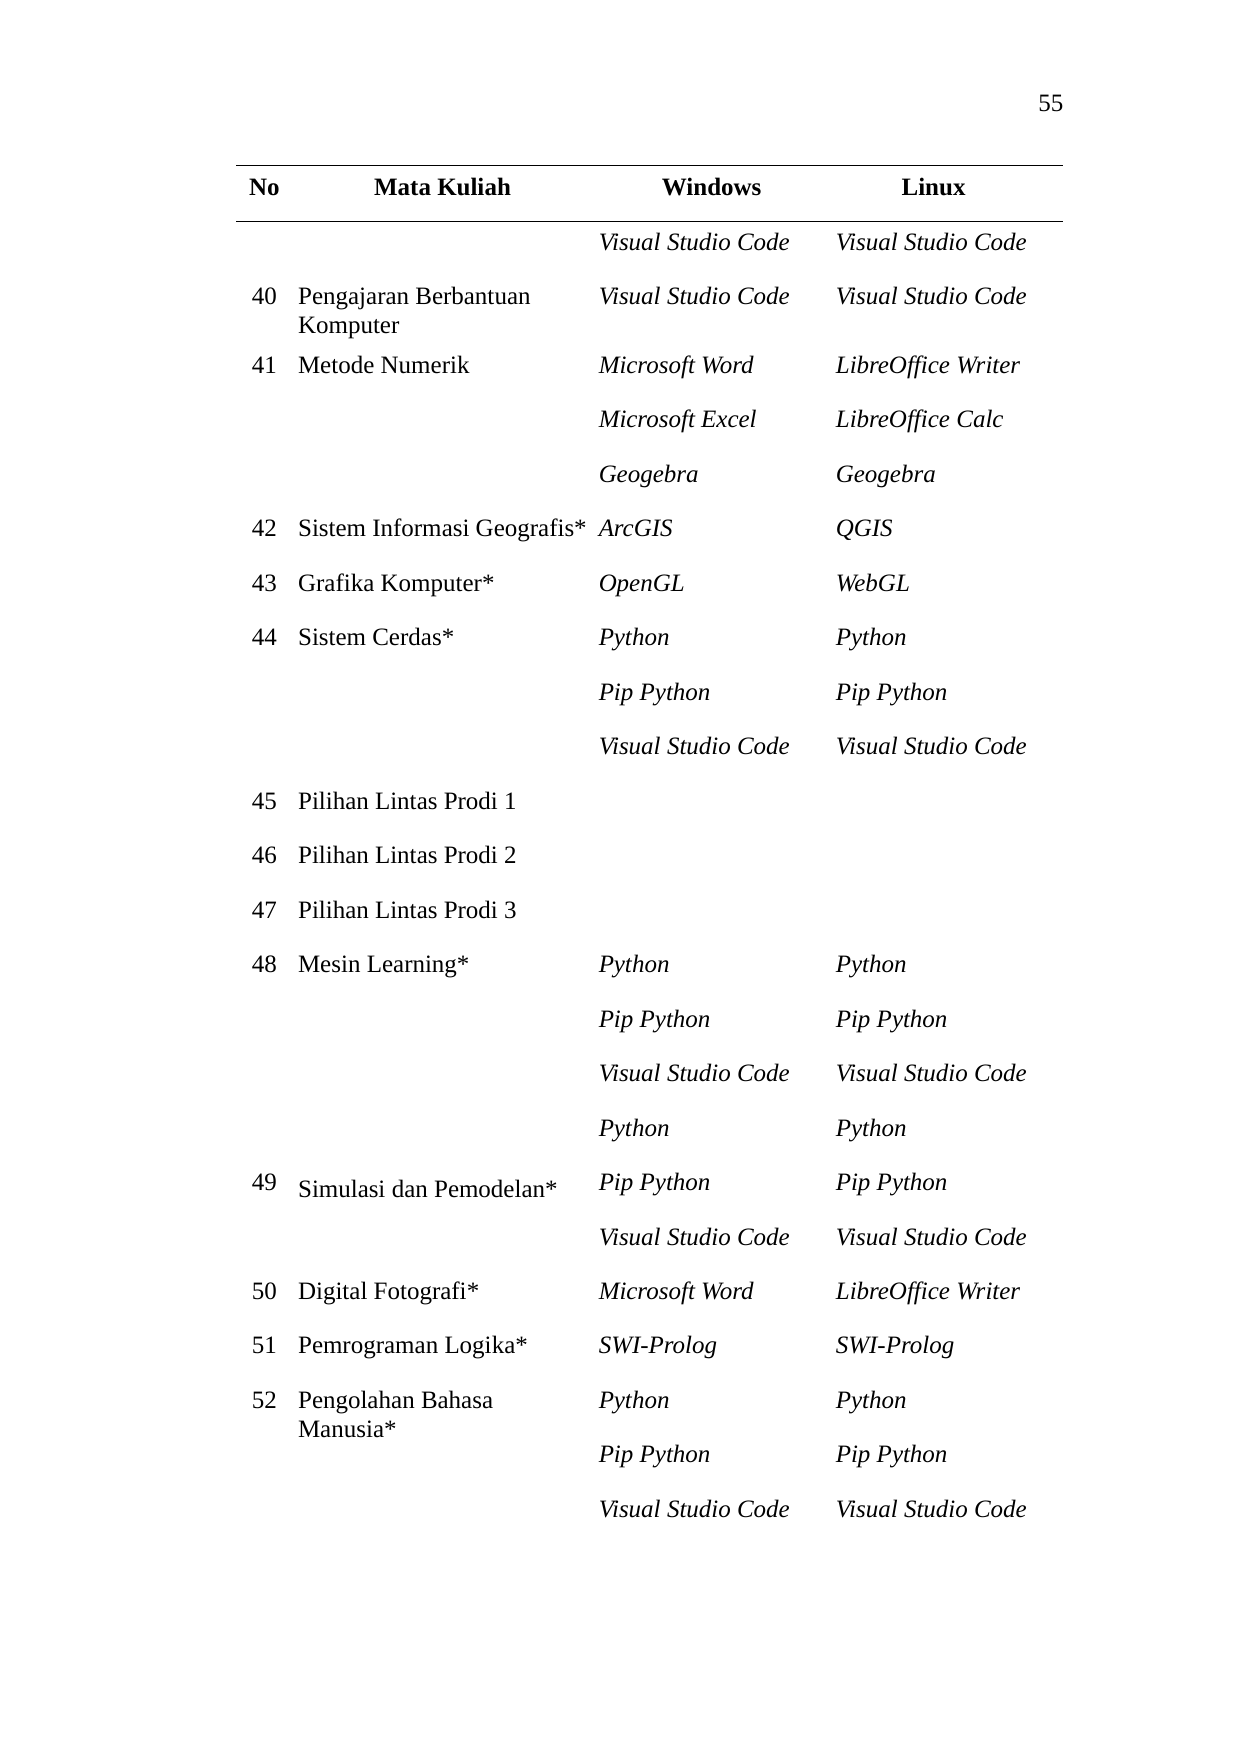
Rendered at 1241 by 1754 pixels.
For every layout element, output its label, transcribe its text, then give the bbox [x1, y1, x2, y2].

table_cell Visual Studio Code [593, 1488, 830, 1543]
table_cell Visual Studio Code [830, 1053, 1063, 1107]
table_cell Python [830, 1379, 1063, 1434]
table_cell Pilihan Lintas Prodi 2 [292, 835, 593, 889]
table_header Mata Kuliah [292, 166, 593, 221]
table_cell 45 [236, 780, 292, 834]
table_cell 44 [236, 617, 292, 780]
table_cell Visual Studio Code [830, 275, 1063, 344]
table_cell Python [593, 1379, 830, 1434]
table_cell [830, 780, 1063, 834]
table_cell Pilihan Lintas Prodi 3 [292, 889, 593, 943]
table_header Linux [830, 166, 1063, 221]
table_cell Grafika Komputer* [292, 562, 593, 617]
table_cell Python [830, 617, 1063, 671]
table_cell Pip Python [593, 1434, 830, 1488]
table_cell SWI-Prolog [830, 1325, 1063, 1379]
table_cell Sistem Informasi Geografis* [292, 508, 593, 562]
table_cell LibreOffice Writer [830, 344, 1063, 399]
table_cell 51 [236, 1325, 292, 1379]
table_cell Pip Python [830, 998, 1063, 1052]
table_cell Metode Numerik [292, 344, 593, 508]
table_cell Mesin Learning* [292, 944, 593, 1107]
table_cell Python [593, 944, 830, 998]
table_cell Python [830, 944, 1063, 998]
table_cell Pip Python [830, 1434, 1063, 1488]
table_cell 40 [236, 275, 292, 344]
table_cell 46 [236, 835, 292, 889]
table_cell 52 [236, 1379, 292, 1543]
table_cell Visual Studio Code [593, 1216, 830, 1270]
table_cell Pip Python [830, 671, 1063, 726]
table_cell OpenGL [593, 562, 830, 617]
table_cell Microsoft Word [593, 1270, 830, 1325]
table_cell ArcGIS [593, 508, 830, 562]
table_cell Geogebra [830, 453, 1063, 508]
table_cell Python [830, 1107, 1063, 1161]
table_cell Pip Python [593, 998, 830, 1052]
table_cell Pip Python [593, 671, 830, 726]
table_cell Pip Python [830, 1161, 1063, 1216]
table_cell Pemrograman Logika* [292, 1325, 593, 1379]
table_cell LibreOffice Writer [830, 1270, 1063, 1325]
table_cell Microsoft Word [593, 344, 830, 399]
table_cell Visual Studio Code [593, 275, 830, 344]
table_cell Visual Studio Code [830, 222, 1063, 275]
table_cell 41 [236, 344, 292, 508]
table_cell 49 [236, 1107, 292, 1270]
table_cell Visual Studio Code [593, 726, 830, 780]
table_cell WebGL [830, 562, 1063, 617]
table_cell 42 [236, 508, 292, 562]
table_cell Pengolahan Bahasa Manusia* [292, 1379, 593, 1543]
table_cell Visual Studio Code [830, 1216, 1063, 1270]
table_cell Visual Studio Code [830, 1488, 1063, 1543]
table_cell [830, 889, 1063, 943]
table_cell [830, 835, 1063, 889]
table_cell 43 [236, 562, 292, 617]
table_cell Visual Studio Code [830, 726, 1063, 780]
table_cell Sistem Cerdas* [292, 617, 593, 780]
table_cell Geogebra [593, 453, 830, 508]
table_cell [593, 780, 830, 834]
table_header Windows [593, 166, 830, 221]
table_cell Pengajaran Berbantuan Komputer [292, 275, 593, 344]
table_header No [236, 166, 292, 221]
table_cell [593, 835, 830, 889]
table_cell [593, 889, 830, 943]
table_cell 47 [236, 889, 292, 943]
table_cell SWI-Prolog [593, 1325, 830, 1379]
table_cell Simulasi dan Pemodelan* [292, 1107, 593, 1270]
table_cell 48 [236, 944, 292, 1107]
table_cell LibreOffice Calc [830, 399, 1063, 453]
table_cell Visual Studio Code [593, 222, 830, 275]
table_cell Digital Fotografi* [292, 1270, 593, 1325]
table_cell Visual Studio Code [593, 1053, 830, 1107]
table_cell QGIS [830, 508, 1063, 562]
table_cell Pip Python [593, 1161, 830, 1216]
table_cell Python [593, 617, 830, 671]
table_cell Python [593, 1107, 830, 1161]
table_cell Pilihan Lintas Prodi 1 [292, 780, 593, 834]
table_cell Microsoft Excel [593, 399, 830, 453]
table_cell 50 [236, 1270, 292, 1325]
